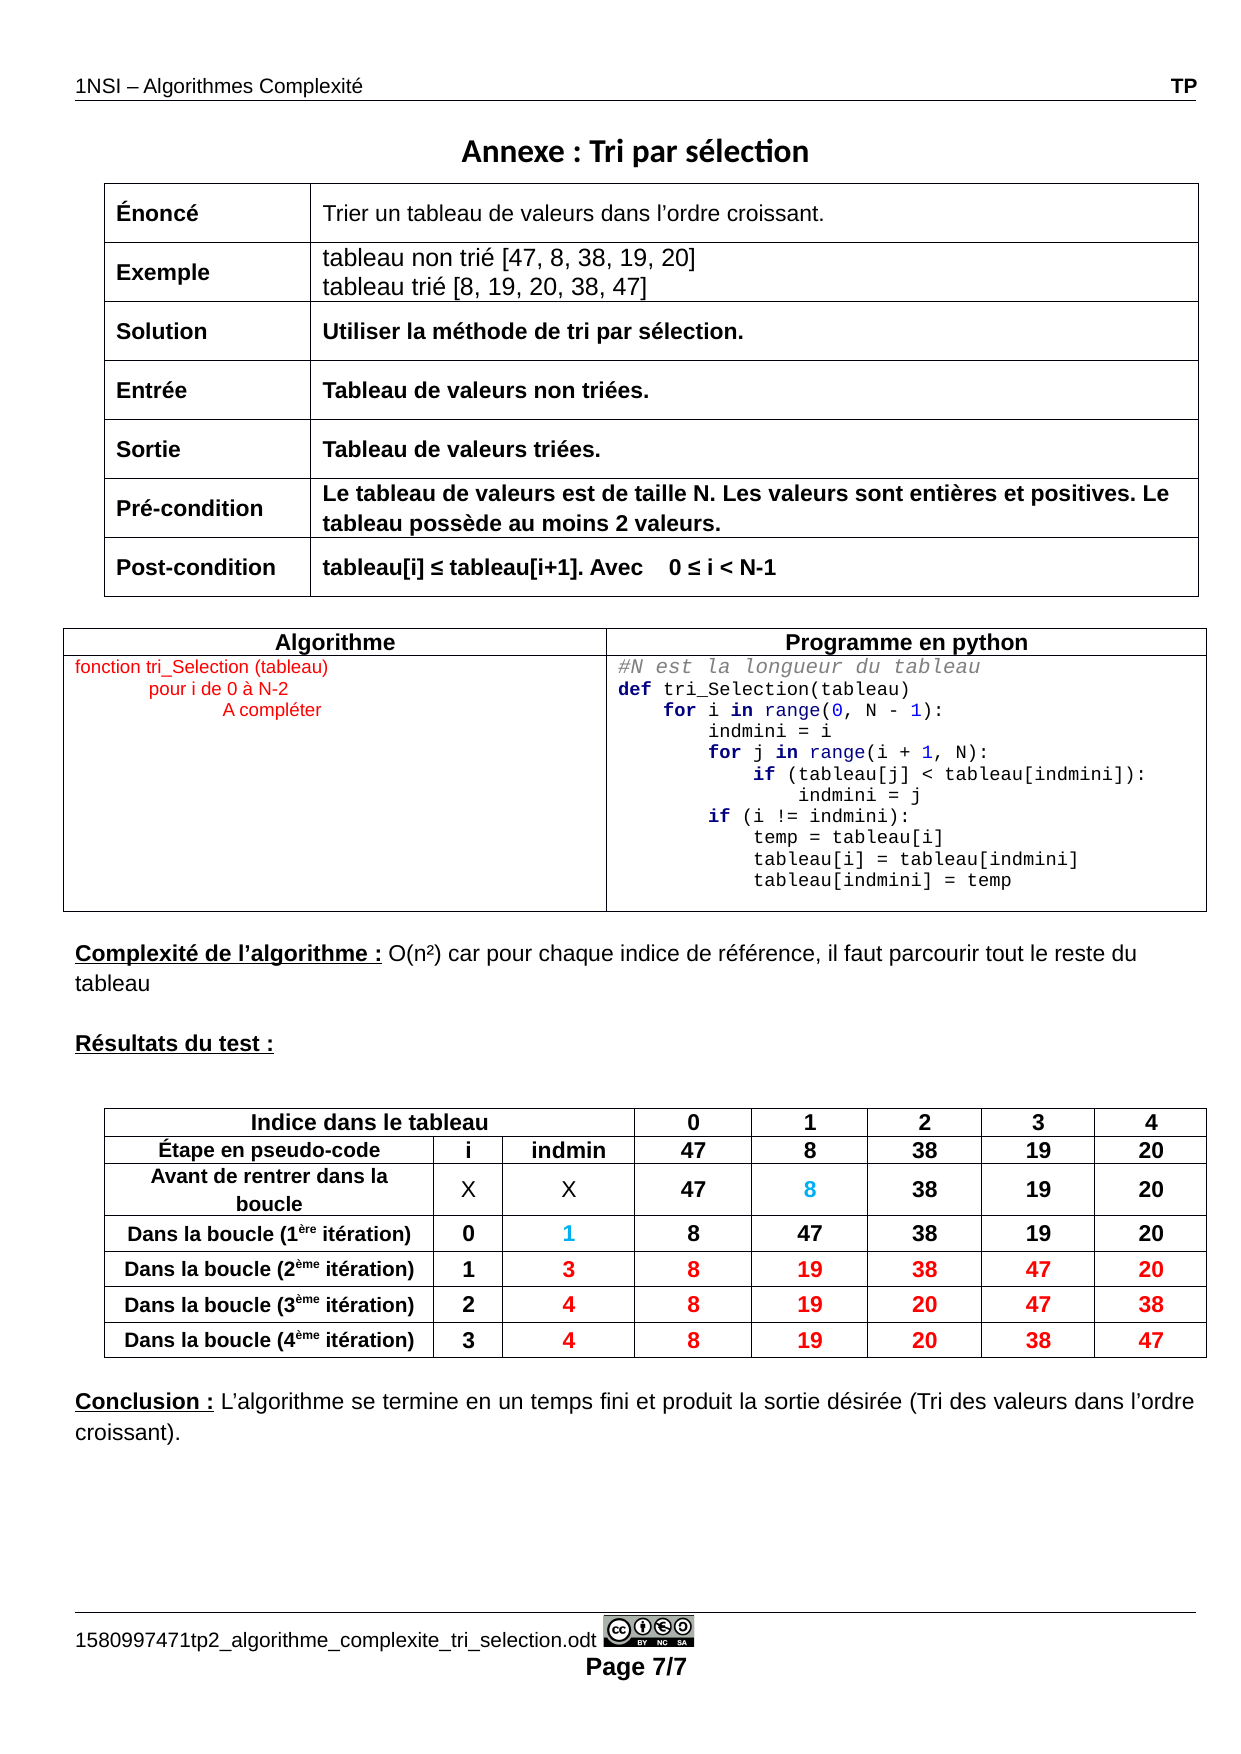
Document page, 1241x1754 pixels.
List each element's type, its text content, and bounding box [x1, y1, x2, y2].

table_cell 19 [982, 1137, 1094, 1163]
table_header Algorithme [64, 629, 606, 655]
table_cell Dans la boucle (2ème itération) [105, 1252, 433, 1286]
table_cell 1 [434, 1252, 502, 1286]
table_cell 3 [503, 1252, 634, 1286]
table_cell 20 [1095, 1216, 1206, 1251]
table_cell Dans la boucle (1ère itération) [105, 1216, 433, 1251]
table_cell Tableau de valeurs non triées. [311, 361, 1198, 419]
table_cell 4 [503, 1323, 634, 1357]
table_header 0 [635, 1109, 751, 1136]
table_cell X [434, 1164, 502, 1215]
table_cell 20 [868, 1287, 981, 1322]
table_cell Solution [105, 302, 310, 360]
table_cell 47 [752, 1216, 867, 1251]
table_cell 20 [868, 1323, 981, 1357]
table_cell Le tableau de valeurs est de taille N. Les valeurs sont entières et positives. Le tableau possède au moins 2 valeurs. [311, 479, 1198, 537]
table_cell i [434, 1137, 502, 1163]
table_cell 19 [982, 1164, 1094, 1215]
text Complexité de l’algorithme : O(n²) car pour chaque indice de référence, il faut parcourir tout le reste du tableau [75, 940, 1196, 996]
table_cell 3 [434, 1323, 502, 1357]
table_cell 38 [868, 1164, 981, 1215]
table_cell Post-condition [105, 538, 310, 596]
table_cell 0 [434, 1216, 502, 1251]
table_cell tableau non trié [47, 8, 38, 19, 20] tableau trié [8, 19, 20, 38, 47] [311, 243, 1198, 301]
table_cell 38 [868, 1252, 981, 1286]
table_cell 38 [1095, 1287, 1206, 1322]
table_cell 19 [752, 1323, 867, 1357]
table_cell Tableau de valeurs triées. [311, 420, 1198, 478]
table_cell 38 [868, 1137, 981, 1163]
table_cell 19 [752, 1252, 867, 1286]
table_cell Étape en pseudo-code [105, 1137, 433, 1163]
table_cell 8 [752, 1137, 867, 1163]
table_header Programme en python [607, 629, 1206, 655]
table_cell X [503, 1164, 634, 1215]
table_cell 47 [635, 1164, 751, 1215]
table_cell Pré-condition [105, 479, 310, 537]
table_cell Exemple [105, 243, 310, 301]
text Résultats du test : [75, 1030, 1196, 1057]
table_cell 8 [635, 1252, 751, 1286]
table_cell Dans la boucle (4ème itération) [105, 1323, 433, 1357]
table_cell tableau[i] ≤ tableau[i+1]. Avec 0 ≤ i < N-1 [311, 538, 1198, 596]
table_cell #N est la longueur du tableau def tri_Selection(tableau) for i in range(0, N - 1): indmini = i for j in range(i + 1, N): if (tableau[j] < tableau[indmini]): indmini = j if (i != indmini): temp = tableau[i] tableau[i] = tableau[indmini] tableau[indmini] = temp [607, 656, 1206, 911]
table_cell 1 [503, 1216, 634, 1251]
table_cell 47 [635, 1137, 751, 1163]
table_header 2 [868, 1109, 981, 1136]
table_cell 8 [635, 1323, 751, 1357]
table_header Trier un tableau de valeurs dans l’ordre croissant. [311, 184, 1198, 242]
table_cell Utiliser la méthode de tri par sélection. [311, 302, 1198, 360]
table_cell 19 [752, 1287, 867, 1322]
list Annexe : Tri par sélection [75, 129, 1196, 170]
table_cell 8 [635, 1216, 751, 1251]
table_cell 4 [503, 1287, 634, 1322]
table_header Indice dans le tableau [105, 1109, 634, 1136]
table_cell 47 [982, 1252, 1094, 1286]
table_cell Entrée [105, 361, 310, 419]
table_cell indmin [503, 1137, 634, 1163]
table_cell 47 [1095, 1323, 1206, 1357]
table_cell Avant de rentrer dans la boucle [105, 1164, 433, 1215]
table_cell 8 [752, 1164, 867, 1215]
table_cell 47 [982, 1287, 1094, 1322]
table_cell Sortie [105, 420, 310, 478]
table_cell 38 [868, 1216, 981, 1251]
table_cell 19 [982, 1216, 1094, 1251]
table_cell 20 [1095, 1252, 1206, 1286]
table_header 4 [1095, 1109, 1206, 1136]
table_header Énoncé [105, 184, 310, 242]
text Conclusion : L’algorithme se termine en un temps fini et produit la sortie désirée (Tri des valeurs dans l’ordre croissant). [75, 1388, 1196, 1445]
table_cell fonction tri_Selection (tableau) pour i de 0 à N-2 A compléter [64, 656, 606, 911]
table_cell 20 [1095, 1137, 1206, 1163]
table_cell 20 [1095, 1164, 1206, 1215]
table_header 3 [982, 1109, 1094, 1136]
table_header 1 [752, 1109, 867, 1136]
table_cell 38 [982, 1323, 1094, 1357]
table_cell 2 [434, 1287, 502, 1322]
picture [603, 1615, 695, 1647]
table_cell Dans la boucle (3ème itération) [105, 1287, 433, 1322]
table_cell 8 [635, 1287, 751, 1322]
